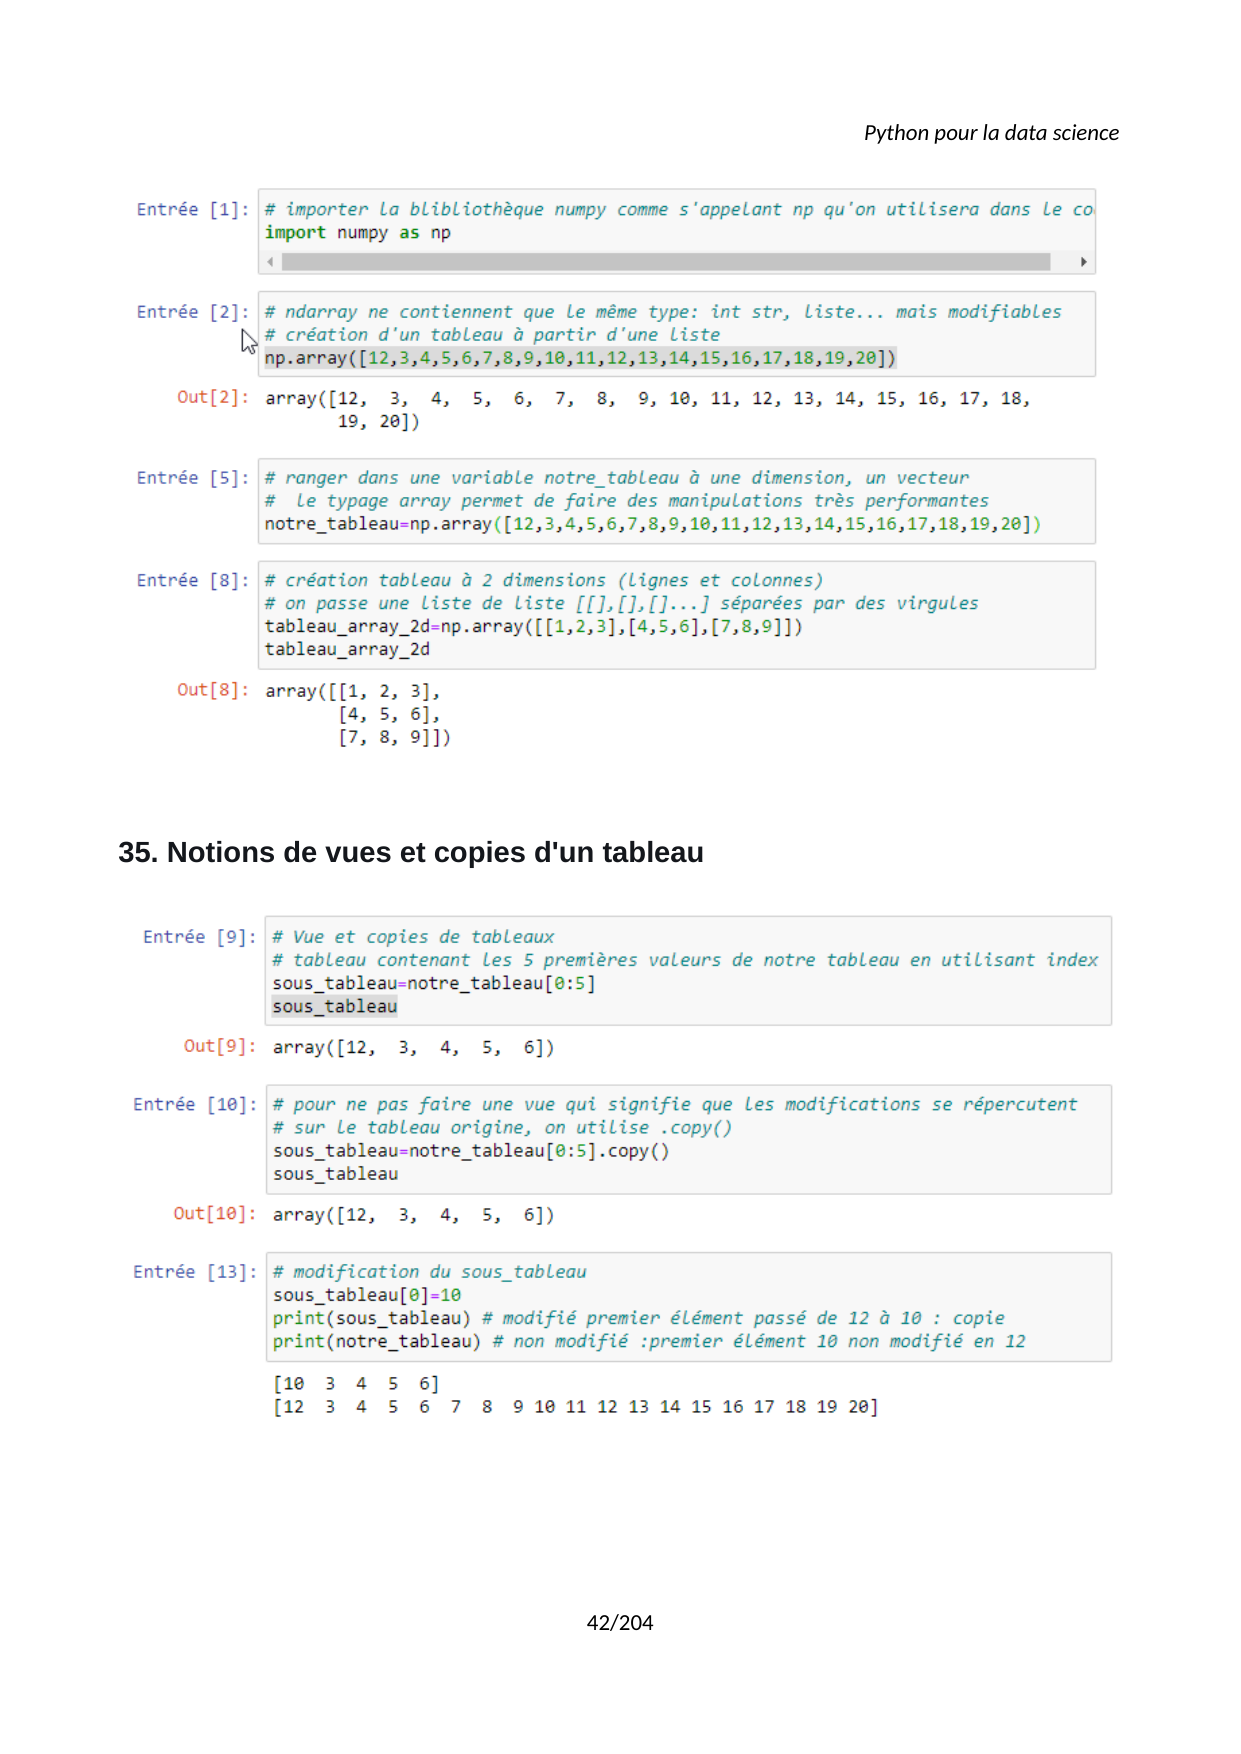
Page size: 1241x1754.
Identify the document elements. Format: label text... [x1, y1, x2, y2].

picture [118, 175, 1122, 755]
subtitle 35. Notions de vues et copies d'un tableau [118, 835, 1122, 869]
picture [118, 909, 1122, 1425]
